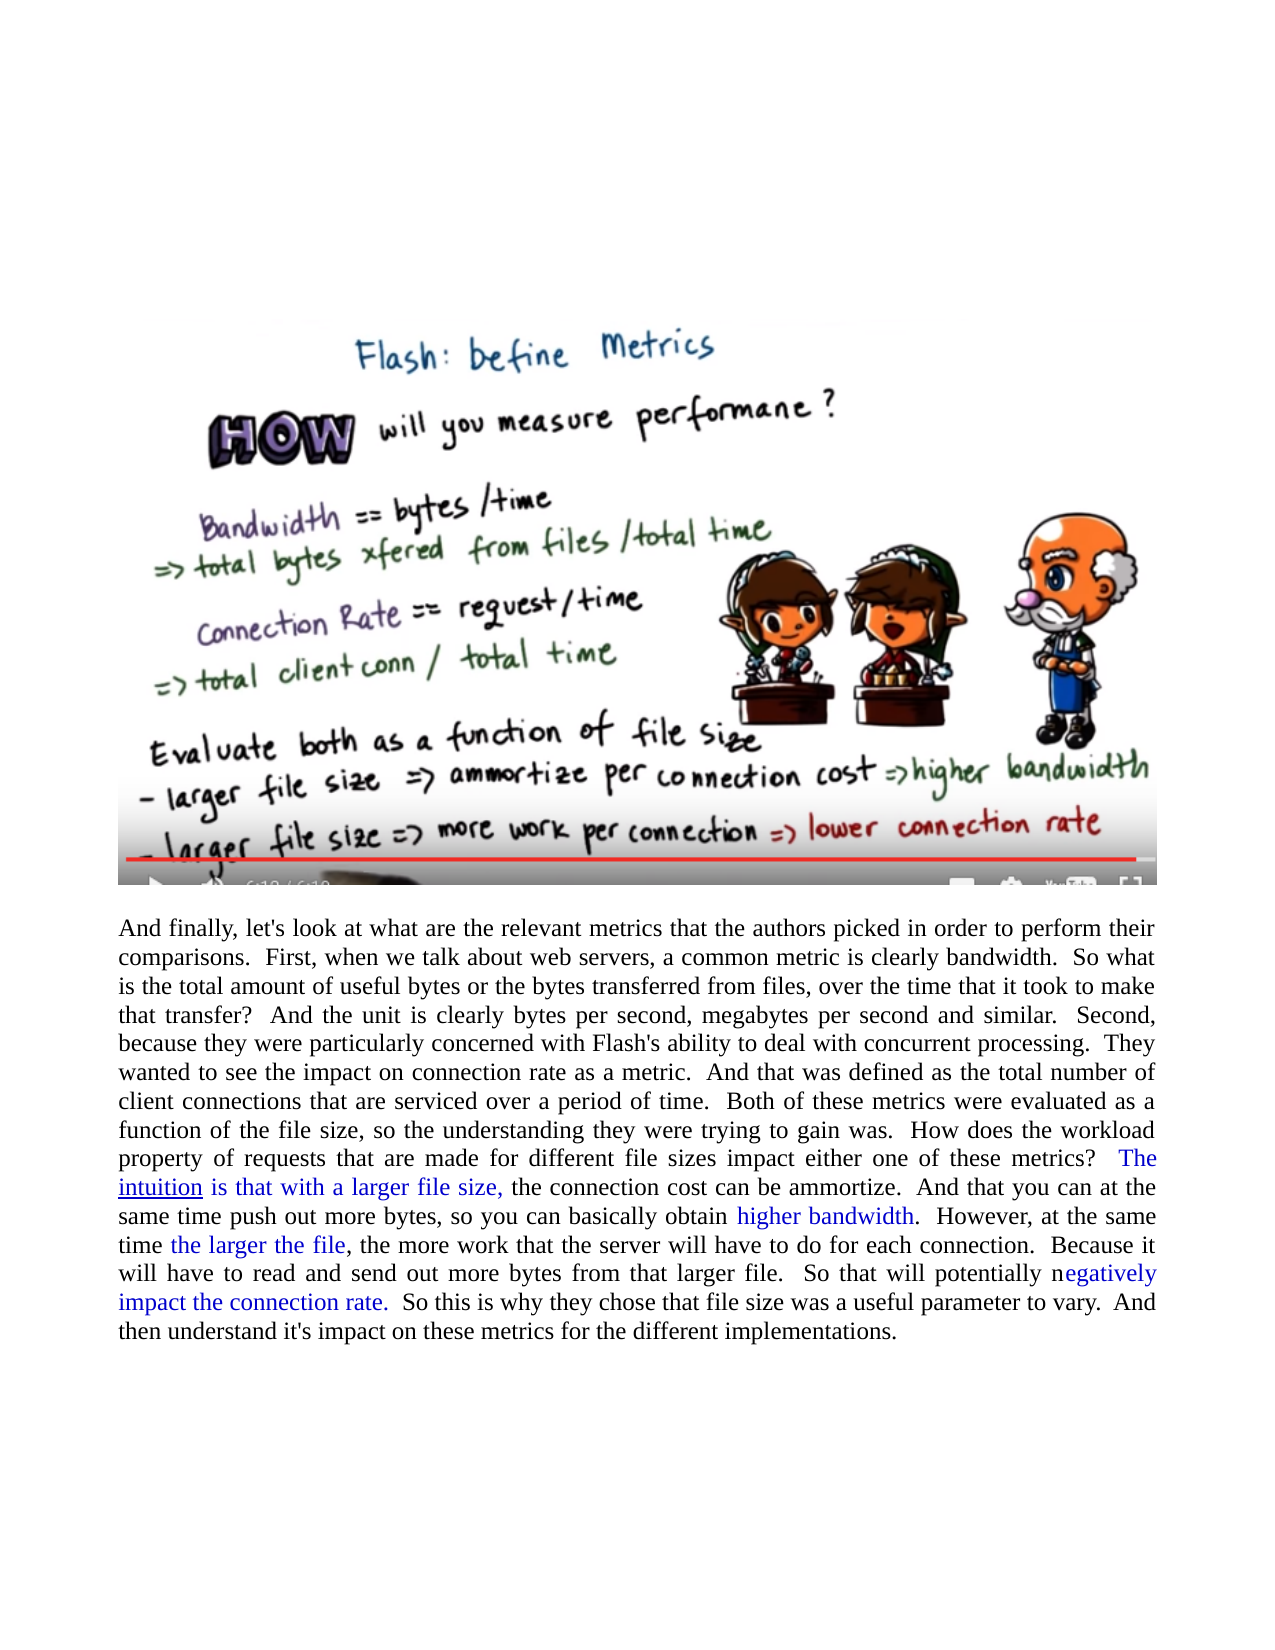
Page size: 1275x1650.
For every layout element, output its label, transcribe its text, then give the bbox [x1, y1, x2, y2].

picture [118, 319, 1157, 885]
text And finally, let's look at what are the relevant metrics that the authors picked in order to perform their comparisons. First, when we talk about web servers, a common metric is clearly bandwidth. So what is the total amount of useful bytes or the bytes transferred from files, over the time that it took to make that transfer? And the unit is clearly bytes per second, megabytes per second and similar. Second, because they were particularly concerned with Flash's ability to deal with concurrent processing. They wanted to see the impact on connection rate as a metric. And that was defined as the total number of client connections that are serviced over a period of time. Both of these metrics were evaluated as a function of the file size, so the understanding they were trying to gain was. How does the workload property of requests that are made for different file sizes impact either one of these metrics? The intuition is that with a larger file size, the connection cost can be ammortize. And that you can at the same time push out more bytes, so you can basically obtain higher bandwidth. However, at the same time the larger the file, the more work that the server will have to do for each connection. Because it will have to read and send out more bytes from that larger file. So that will potentially negatively impact the connection rate. So this is why they chose that file size was a useful parameter to vary. And then understand it's impact on these metrics for the different implementations. [118, 913, 1157, 1345]
